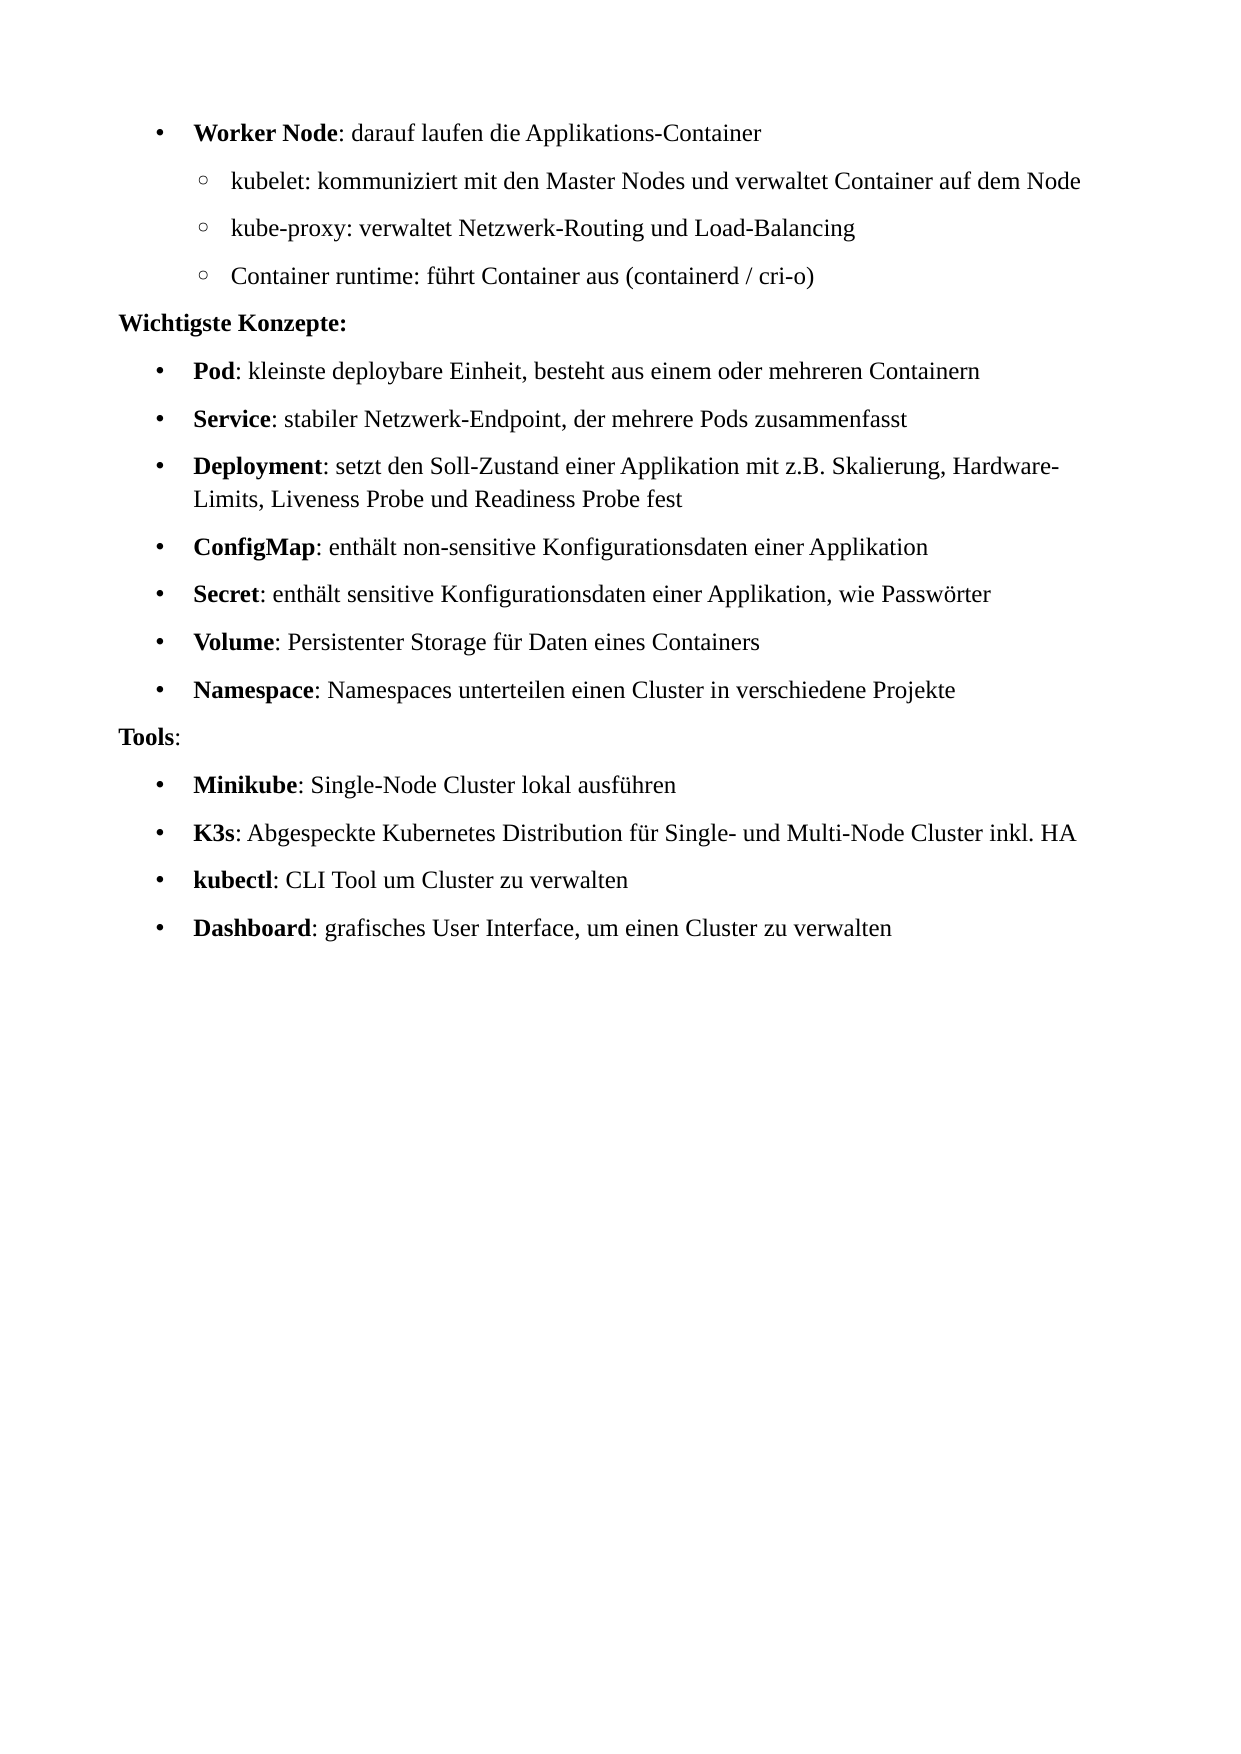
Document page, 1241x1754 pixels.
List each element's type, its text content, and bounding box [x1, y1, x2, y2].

list K3s: Abgespeckte Kubernetes Distribution für Single- und Multi-Node Cluster inkl. HA [156, 818, 1122, 846]
text Tools: [118, 722, 1122, 751]
list Pod: kleinste deploybare Einheit, besteht aus einem oder mehreren Containern [156, 356, 1122, 385]
list kube-proxy: verwaltet Netzwerk-Routing und Load-Balancing [193, 213, 1122, 242]
list ConfigMap: enthält non-sensitive Konfigurationsdaten einer Applikation [156, 532, 1122, 561]
list Namespace: Namespaces unterteilen einen Cluster in verschiedene Projekte [156, 675, 1122, 703]
list kubelet: kommuniziert mit den Master Nodes und verwaltet Container auf dem Node [193, 166, 1122, 194]
list Volume: Persistenter Storage für Daten eines Containers [156, 627, 1122, 656]
text Wichtigste Konzepte: [118, 308, 1122, 337]
list Service: stabiler Netzwerk-Endpoint, der mehrere Pods zusammenfasst [156, 404, 1122, 432]
list Dashboard: grafisches User Interface, um einen Cluster zu verwalten [156, 913, 1122, 942]
list Deployment: setzt den Soll-Zustand einer Applikation mit z.B. Skalierung, Hardware-Limits, Liveness Probe und Readiness Probe fest [156, 451, 1122, 513]
list kubectl: CLI Tool um Cluster zu verwalten [156, 865, 1122, 894]
list Minikube: Single-Node Cluster lokal ausführen [156, 770, 1122, 799]
list Secret: enthält sensitive Konfigurationsdaten einer Applikation, wie Passwörter [156, 579, 1122, 608]
list Worker Node: darauf laufen die Applikations-Container [156, 118, 1122, 147]
list Container runtime: führt Container aus (containerd / cri-o) [193, 261, 1122, 290]
